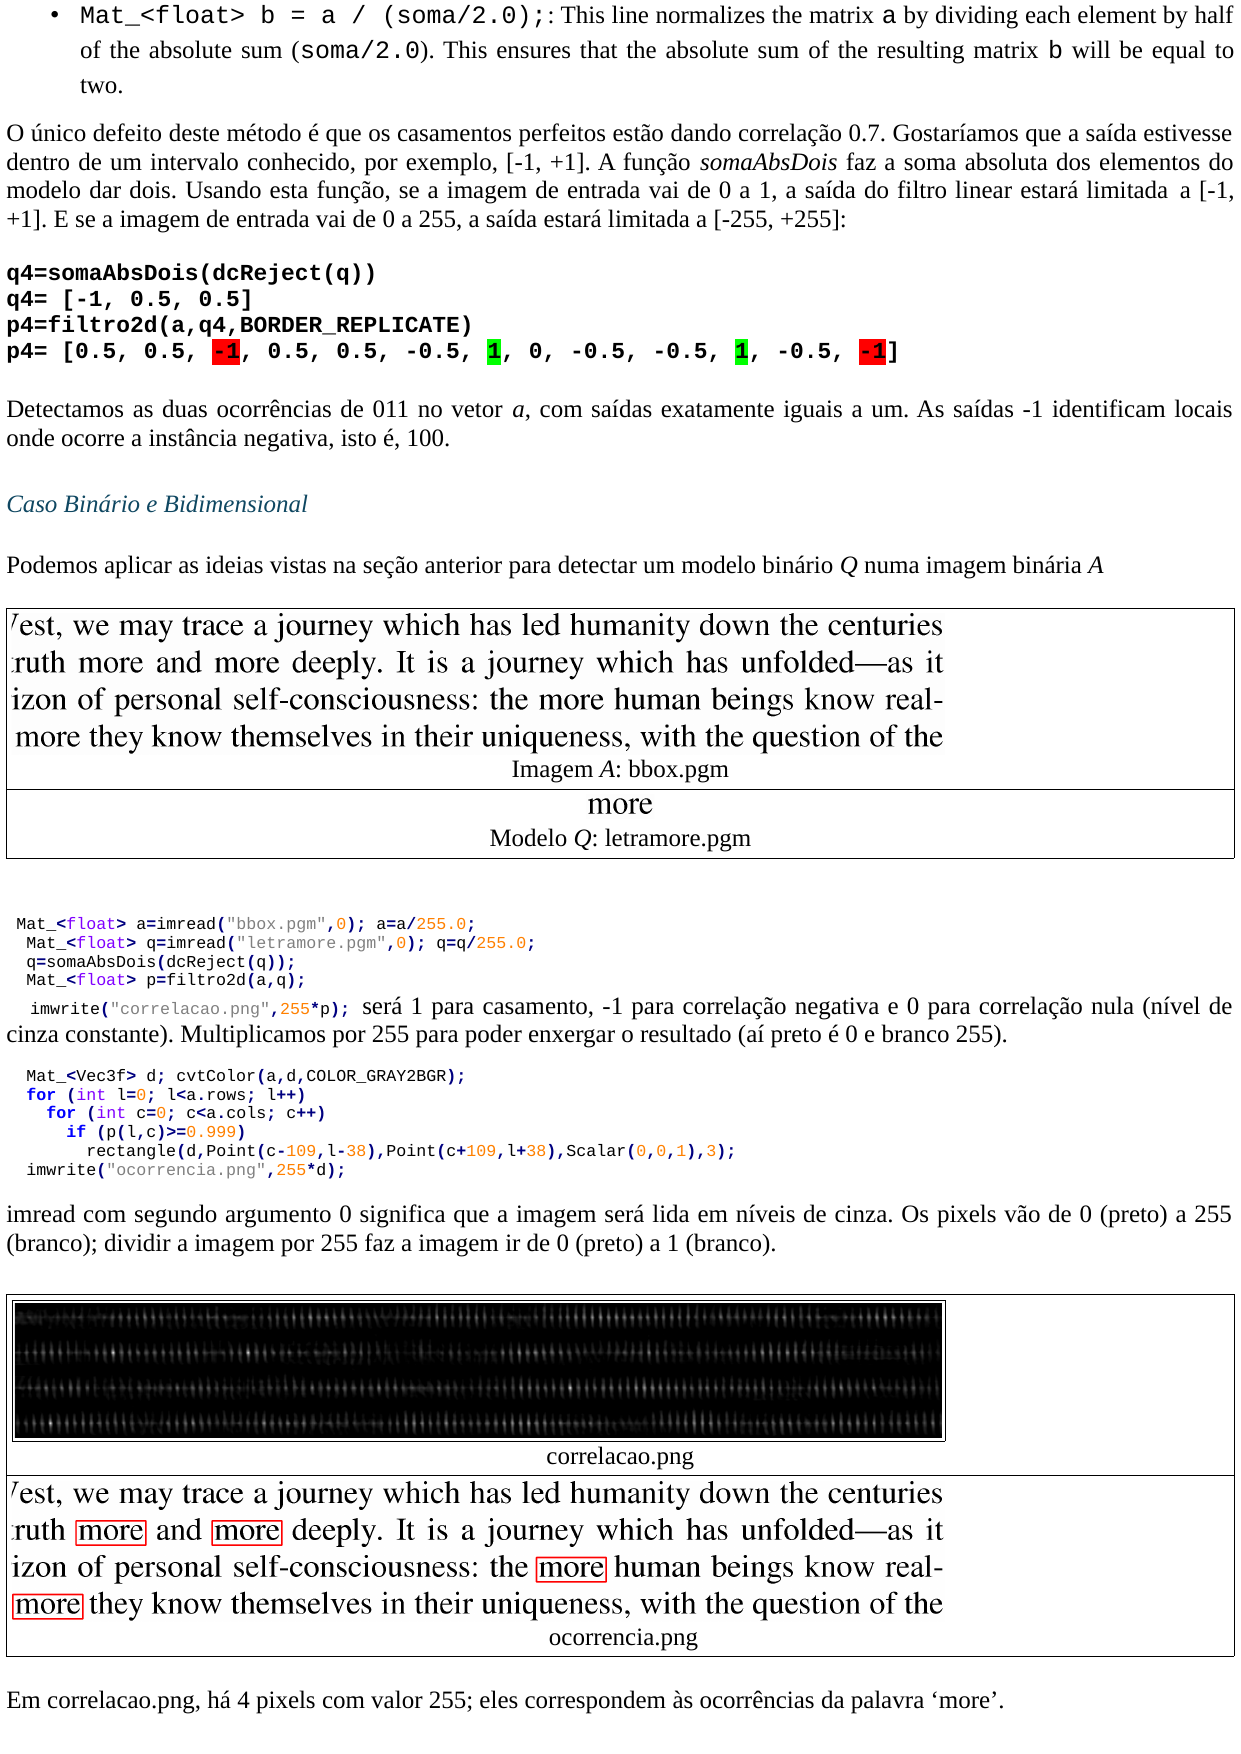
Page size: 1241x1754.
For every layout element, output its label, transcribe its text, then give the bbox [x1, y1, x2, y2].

text Mat_<float> p=filtro2d(a,q); [6, 972, 1234, 991]
list Mat_<float> b = a / (soma/2.0);: This line normalizes the matrix a by dividing each element by half of the absolute sum (soma/2.0). This ensures that the absolute sum of the resulting matrix b will be equal to two. [50, 0, 1234, 99]
table_header correlacao.png [7, 1295, 1234, 1475]
picture [11, 1481, 945, 1622]
text for (int c=0; c<a.cols; c++) [6, 1105, 1234, 1124]
picture [14, 1303, 942, 1438]
text imwrite("correlacao.png",255*p); será 1 para casamento, -1 para correlação negativa e 0 para correlação nula (nível de cinza constante). Multiplicamos por 255 para poder enxergar o resultado (aí preto é 0 e branco 255). [6, 991, 1234, 1048]
text Em correlacao.png, há 4 pixels com valor 255; eles correspondem às ocorrências da palavra ‘more’. [6, 1685, 1234, 1714]
text q4=somaAbsDois(dcReject(q)) [6, 262, 1234, 287]
text imread com segundo argumento 0 significa que a imagem será lida em níveis de cinza. Os pixels vão de 0 (preto) a 255 (branco); dividir a imagem por 255 faz a imagem ir de 0 (preto) a 1 (branco). [6, 1199, 1234, 1257]
text Detectamos as duas ocorrências de 011 no vetor a, com saídas exatamente iguais a um. As saídas -1 identificam locais onde ocorre a instância negativa, isto é, 100. [6, 394, 1234, 452]
text Mat_<float> a=imread("bbox.pgm",0); a=a/255.0; [6, 915, 1234, 934]
text rectangle(d,Point(c-109,l-38),Point(c+109,l+38),Scalar(0,0,1),3); [6, 1143, 1234, 1161]
table_header Imagem A: bbox.pgm [7, 609, 1234, 789]
text Podemos aplicar as ideias vistas na seção anterior para detectar um modelo binário Q numa imagem binária A [6, 550, 1234, 579]
text imwrite("ocorrencia.png",255*d); [6, 1161, 1234, 1180]
text if (p(l,c)>=0.999) [6, 1124, 1234, 1143]
picture [585, 794, 655, 819]
picture [11, 613, 945, 755]
subtitle Caso Binário e Bidimensional [6, 489, 1234, 517]
text p4=filtro2d(a,q4,BORDER_REPLICATE) [6, 313, 1234, 339]
text for (int l=0; l<a.rows; l++) [6, 1086, 1234, 1105]
text Mat_<Vec3f> d; cvtColor(a,d,COLOR_GRAY2BGR); [6, 1067, 1234, 1086]
text q4= [-1, 0.5, 0.5] [6, 287, 1234, 313]
text p4= [0.5, 0.5, -1, 0.5, 0.5, -0.5, 1, 0, -0.5, -0.5, 1, -0.5, -1] [6, 339, 1234, 365]
text Mat_<float> q=imread("letramore.pgm",0); q=q/255.0; [6, 934, 1234, 953]
table_cell ocorrencia.png [7, 1476, 1234, 1656]
text q=somaAbsDois(dcReject(q)); [6, 953, 1234, 972]
table_cell Modelo Q: letramore.pgm [7, 790, 1234, 858]
text O único defeito deste método é que os casamentos perfeitos estão dando correlação 0.7. Gostaríamos que a saída estivesse dentro de um intervalo conhecido, por exemplo, [-1, +1]. A função somaAbsDois faz a soma absoluta dos elementos do modelo dar dois. Usando esta função, se a imagem de entrada vai de 0 a 1, a saída do filtro linear estará limitada a [-1, +1]. E se a imagem de entrada vai de 0 a 255, a saída estará limitada a [-255, +255]: [6, 118, 1234, 233]
